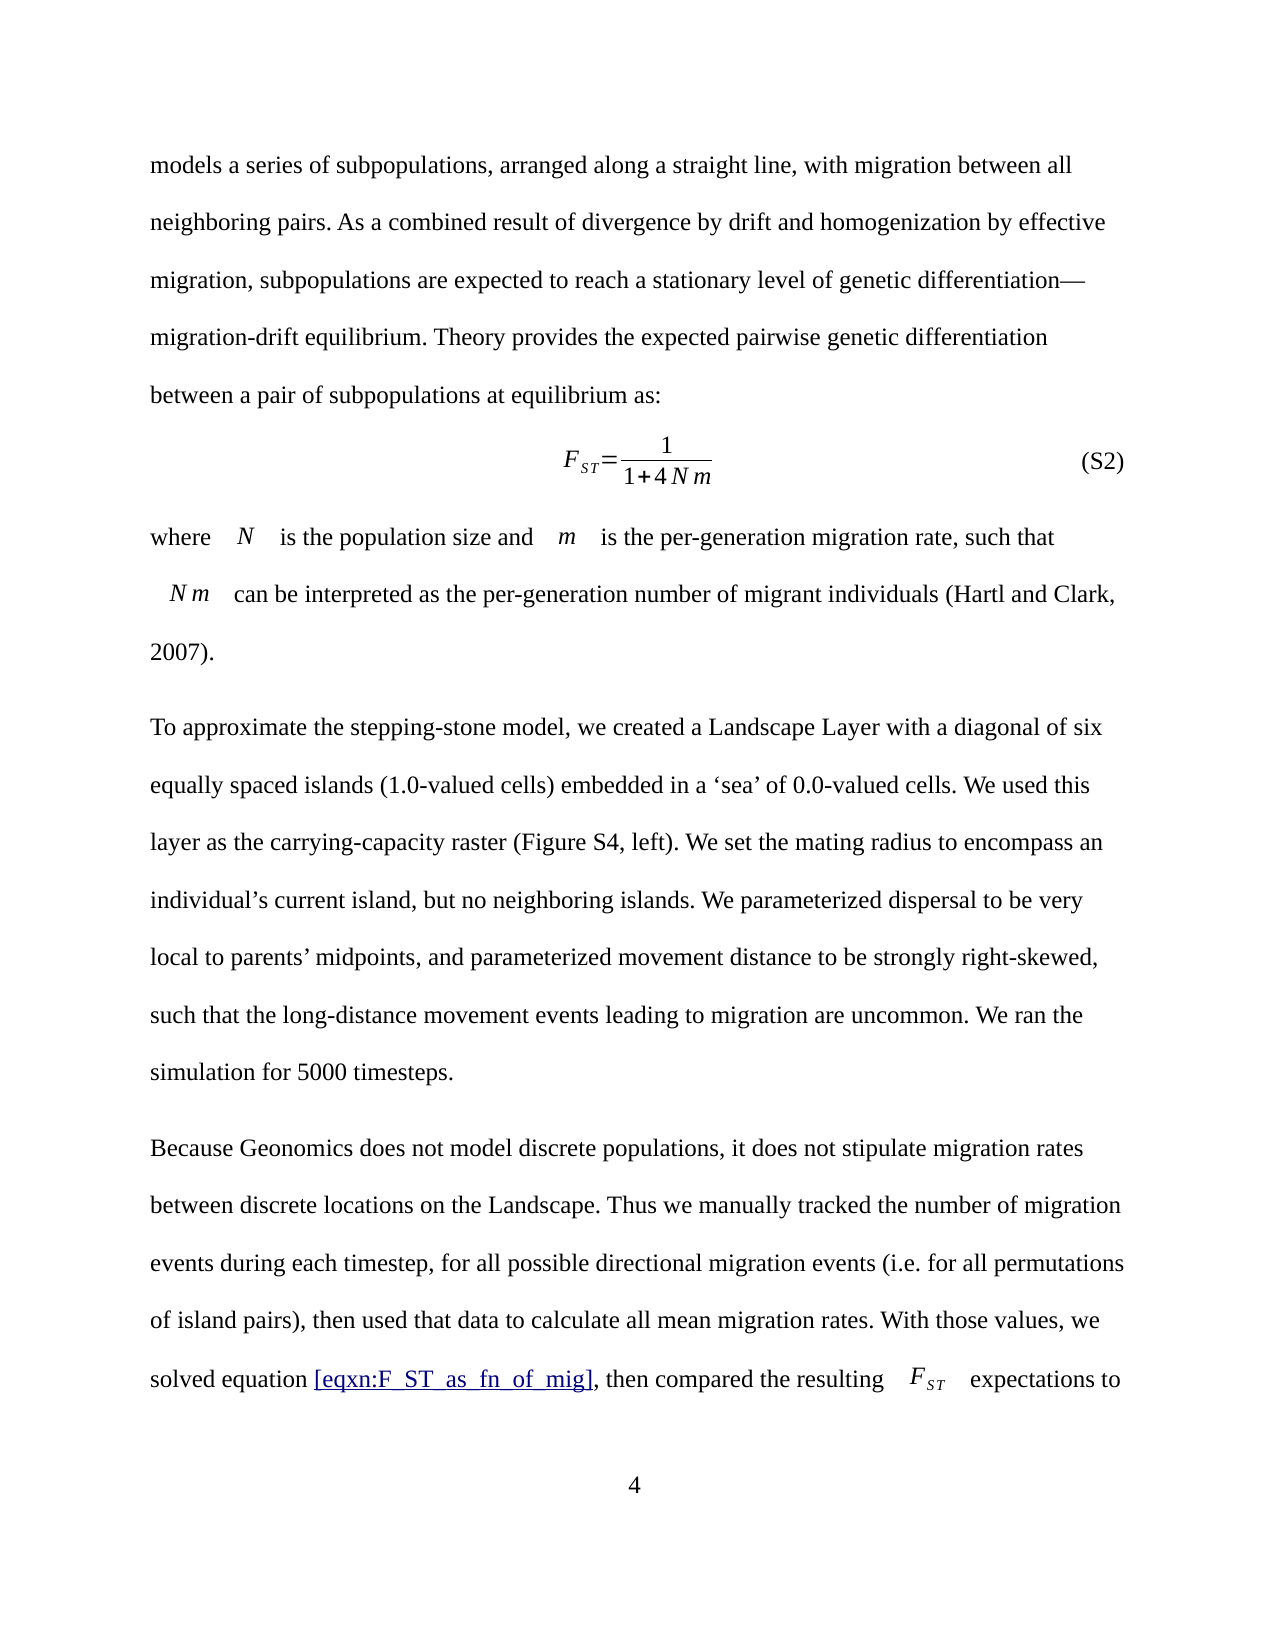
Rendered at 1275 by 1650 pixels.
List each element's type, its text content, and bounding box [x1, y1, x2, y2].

text Because Geonomics does not model discrete populations, it does not stipulate migration rates between discrete locations on the Landscape. Thus we manually tracked the number of migration events during each timestep, for all possible directional migration events (i.e. for all permutations of island pairs), then used that data to calculate all mean migration rates. With those values, we solved equation [eqxn:F_ST_as_fn_of_mig], then compared the resulting expectations to [150, 1133, 1125, 1394]
text where is the population size and is the per-generation migration rate, such that can be interpreted as the per-generation number of migrant individuals (Hartl and Clark, 2007). [150, 522, 1125, 666]
text models a series of subpopulations, arranged along a straight line, with migration between all neighboring pairs. As a combined result of divergence by drift and homogenization by effective migration, subpopulations are expected to reach a stationary level of genetic differentiation—migration-drift equilibrium. Theory provides the expected pairwise genetic differentiation between a pair of subpopulations at equilibrium as: [150, 150, 1125, 409]
text (S2) [150, 446, 1125, 475]
text To approximate the stepping-stone model, we created a Landscape Layer with a diagonal of six equally spaced islands (1.0-valued cells) embedded in a ‘sea’ of 0.0-valued cells. We used this layer as the carrying-capacity raster (Figure S4, left). We set the mating radius to encompass an individual’s current island, but no neighboring islands. We parameterized dispersal to be very local to parents’ midpoints, and parameterized movement distance to be strongly right-skewed, such that the long-distance movement events leading to migration are uncommon. We ran the simulation for 5000 timesteps. [150, 712, 1125, 1086]
